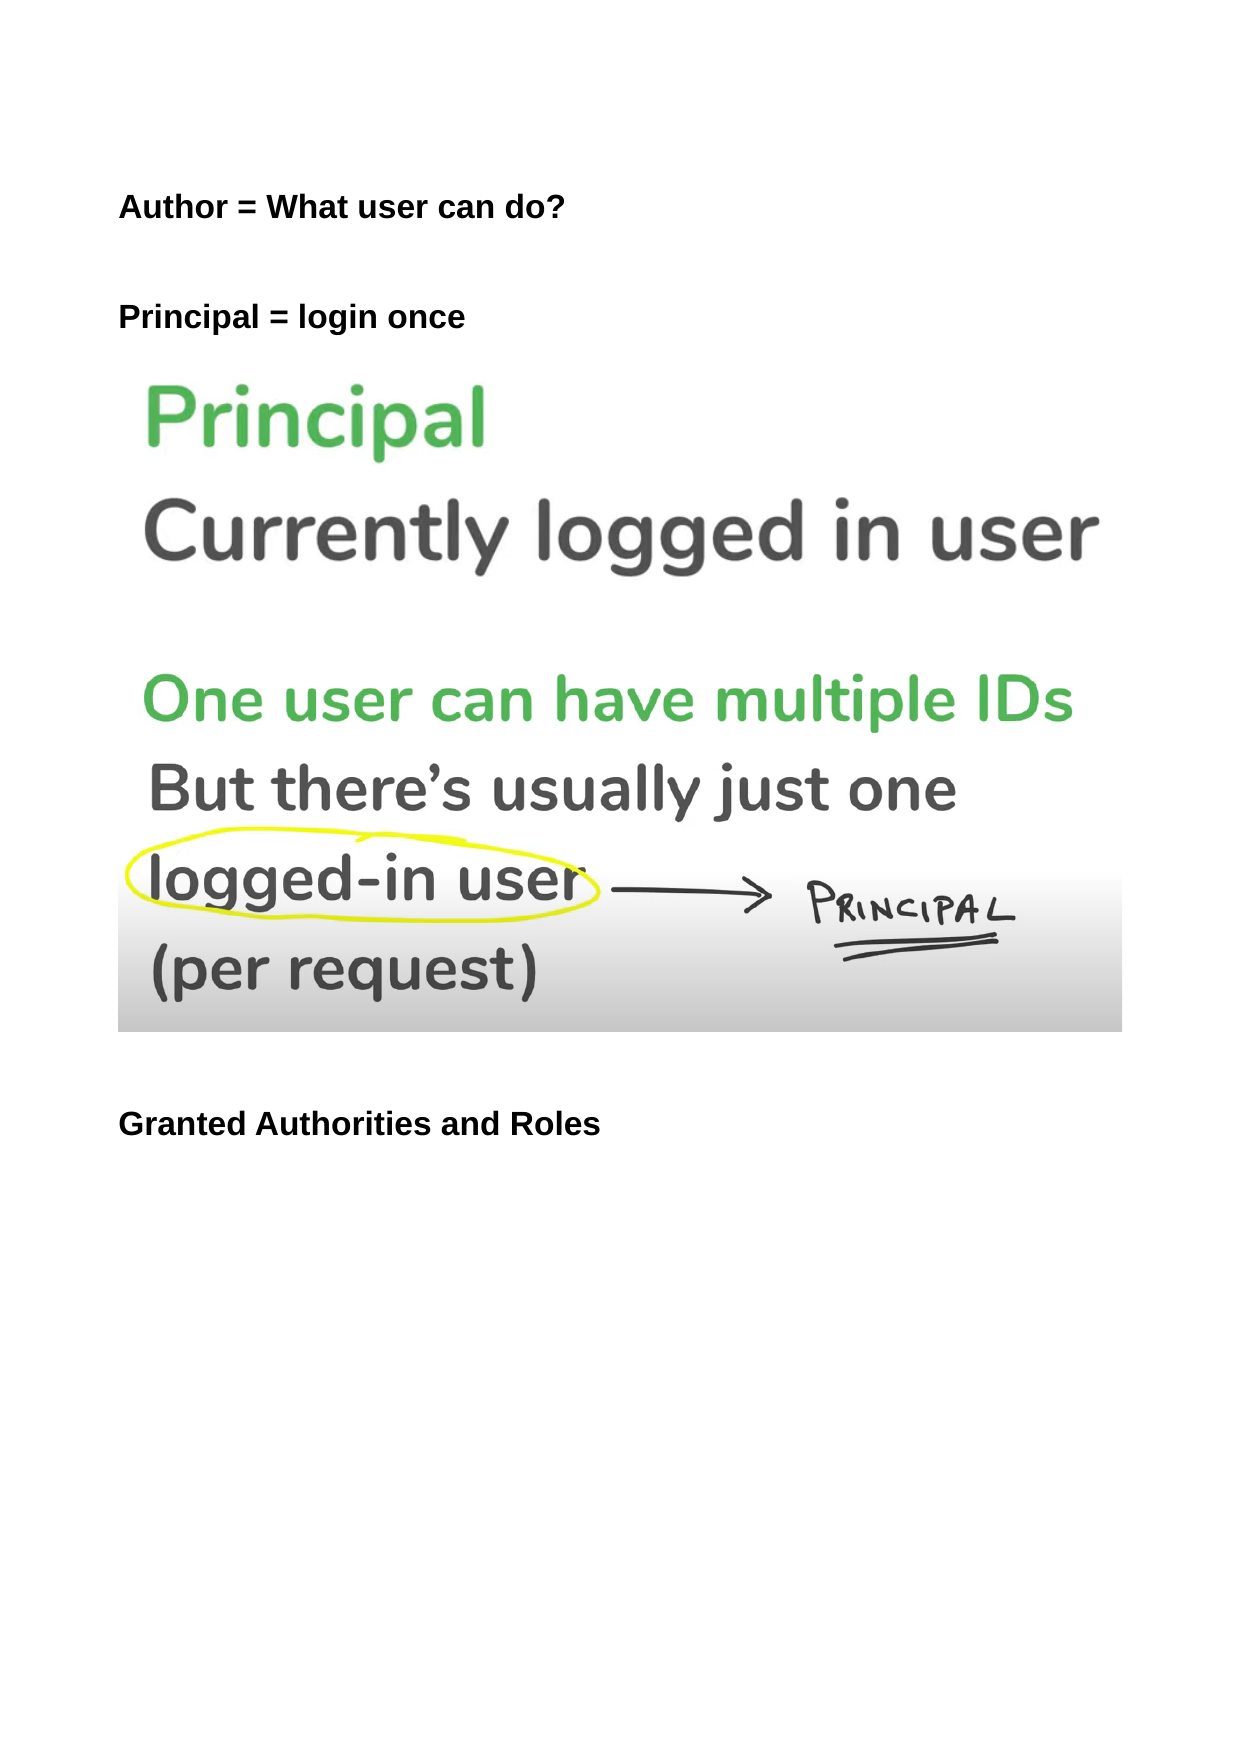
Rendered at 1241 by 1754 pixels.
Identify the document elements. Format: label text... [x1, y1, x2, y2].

subtitle Principal = login once [118, 258, 1122, 336]
subtitle Author = What user can do? [118, 187, 1122, 225]
picture [118, 652, 1123, 1032]
subtitle Granted Authorities and Roles [118, 1104, 1122, 1142]
picture [123, 376, 1128, 601]
